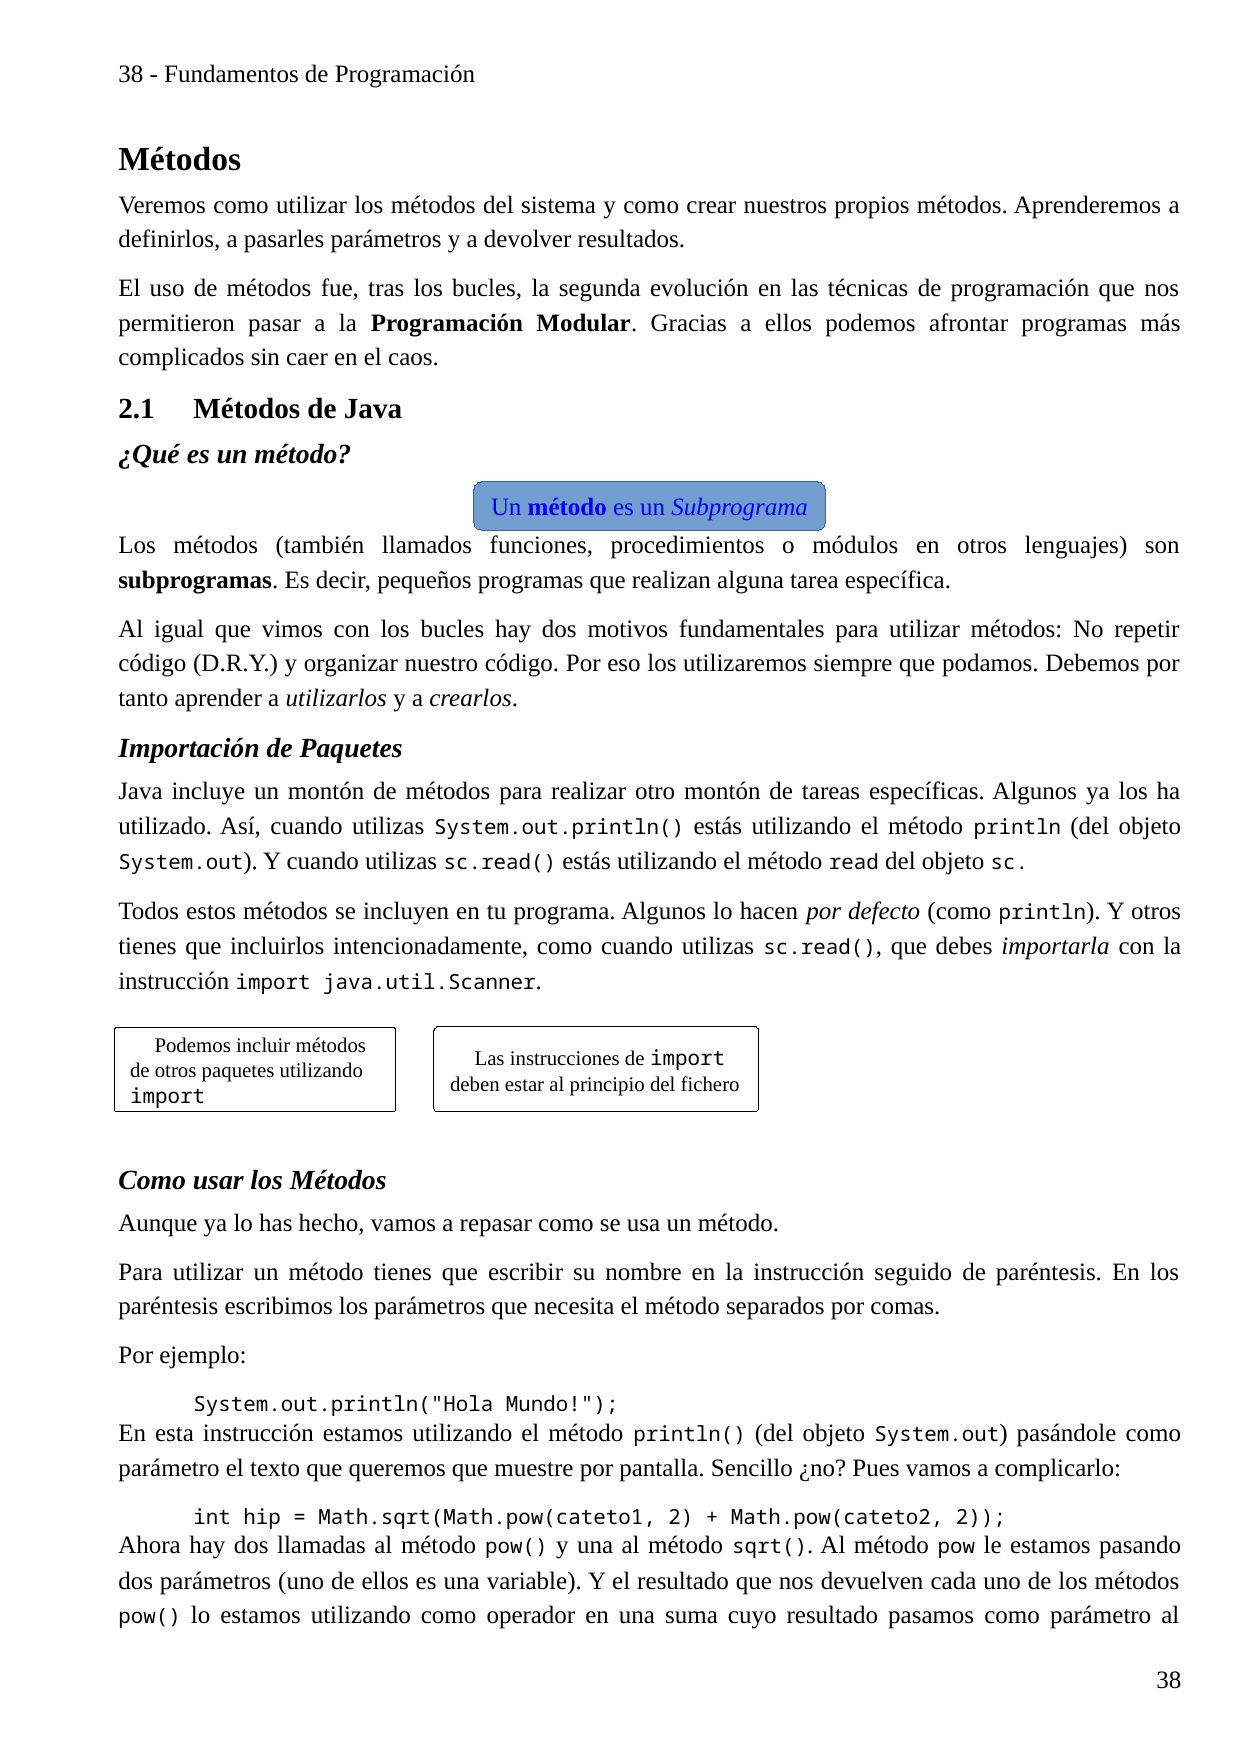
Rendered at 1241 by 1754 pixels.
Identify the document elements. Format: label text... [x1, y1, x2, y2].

subtitle Métodos de Java [118, 392, 1181, 425]
subtitle Importación de Paquetes [118, 732, 1181, 764]
text El uso de métodos fue, tras los bucles, la segunda evolución en las técnicas de programación que nos permitieron pasar a la Programación Modular. Gracias a ellos podemos afrontar programas más complicados sin caer en el caos. [118, 273, 1181, 371]
text Java incluye un montón de métodos para realizar otro montón de tareas específicas. Algunos ya los ha utilizado. Así, cuando utilizas System.out.println() estás utilizando el método println (del objeto System.out). Y cuando utilizas sc.read() estás utilizando el método read del objeto sc. [118, 776, 1181, 875]
text System.out.println("Hola Mundo!"); [118, 1389, 1181, 1418]
text En esta instrucción estamos utilizando el método println() (del objeto System.out) pasándole como parámetro el texto que queremos que muestre por pantalla. Sencillo ¿no? Pues vamos a complicarlo: [118, 1418, 1181, 1482]
text Por ejemplo: [118, 1340, 1181, 1369]
subtitle ¿Qué es un método? [118, 438, 1181, 469]
text Todos estos métodos se incluyen en tu programa. Algunos lo hacen por defecto (como println). Y otros tienes que incluirlos intencionadamente, como cuando utilizas sc.read(), que debes importarla con la instrucción import java.util.Scanner. [118, 896, 1181, 996]
subtitle Métodos [118, 139, 1181, 177]
text Veremos como utilizar los métodos del sistema y como crear nuestros propios métodos. Aprenderemos a definirlos, a pasarles parámetros y a devolver resultados. [118, 190, 1181, 253]
text Los métodos (también llamados funciones, procedimientos o módulos en otros lenguajes) son subprogramas. Es decir, pequeños programas que realizan alguna tarea específica. [118, 530, 1181, 593]
text Aunque ya lo has hecho, vamos a repasar como se usa un método. [118, 1208, 1181, 1236]
text Ahora hay dos llamadas al método pow() y una al método sqrt(). Al método pow le estamos pasando dos parámetros (uno de ellos es una variable). Y el resultado que nos devuelven cada uno de los métodos pow() lo estamos utilizando como operador en una suma cuyo resultado pasamos como parámetro al [118, 1531, 1181, 1630]
text Al igual que vimos con los bucles hay dos motivos fundamentales para utilizar métodos: No repetir código (D.R.Y.) y organizar nuestro código. Por eso los utilizaremos siempre que podamos. Debemos por tanto aprender a utilizarlos y a crearlos. [118, 614, 1181, 712]
subtitle Como usar los Métodos [118, 1163, 1181, 1195]
text Para utilizar un método tienes que escribir su nombre en la instrucción seguido de paréntesis. En los paréntesis escribimos los parámetros que necesita el método separados por comas. [118, 1257, 1181, 1320]
text int hip = Math.sqrt(Math.pow(cateto1, 2) + Math.pow(cateto2, 2)); [118, 1502, 1181, 1531]
